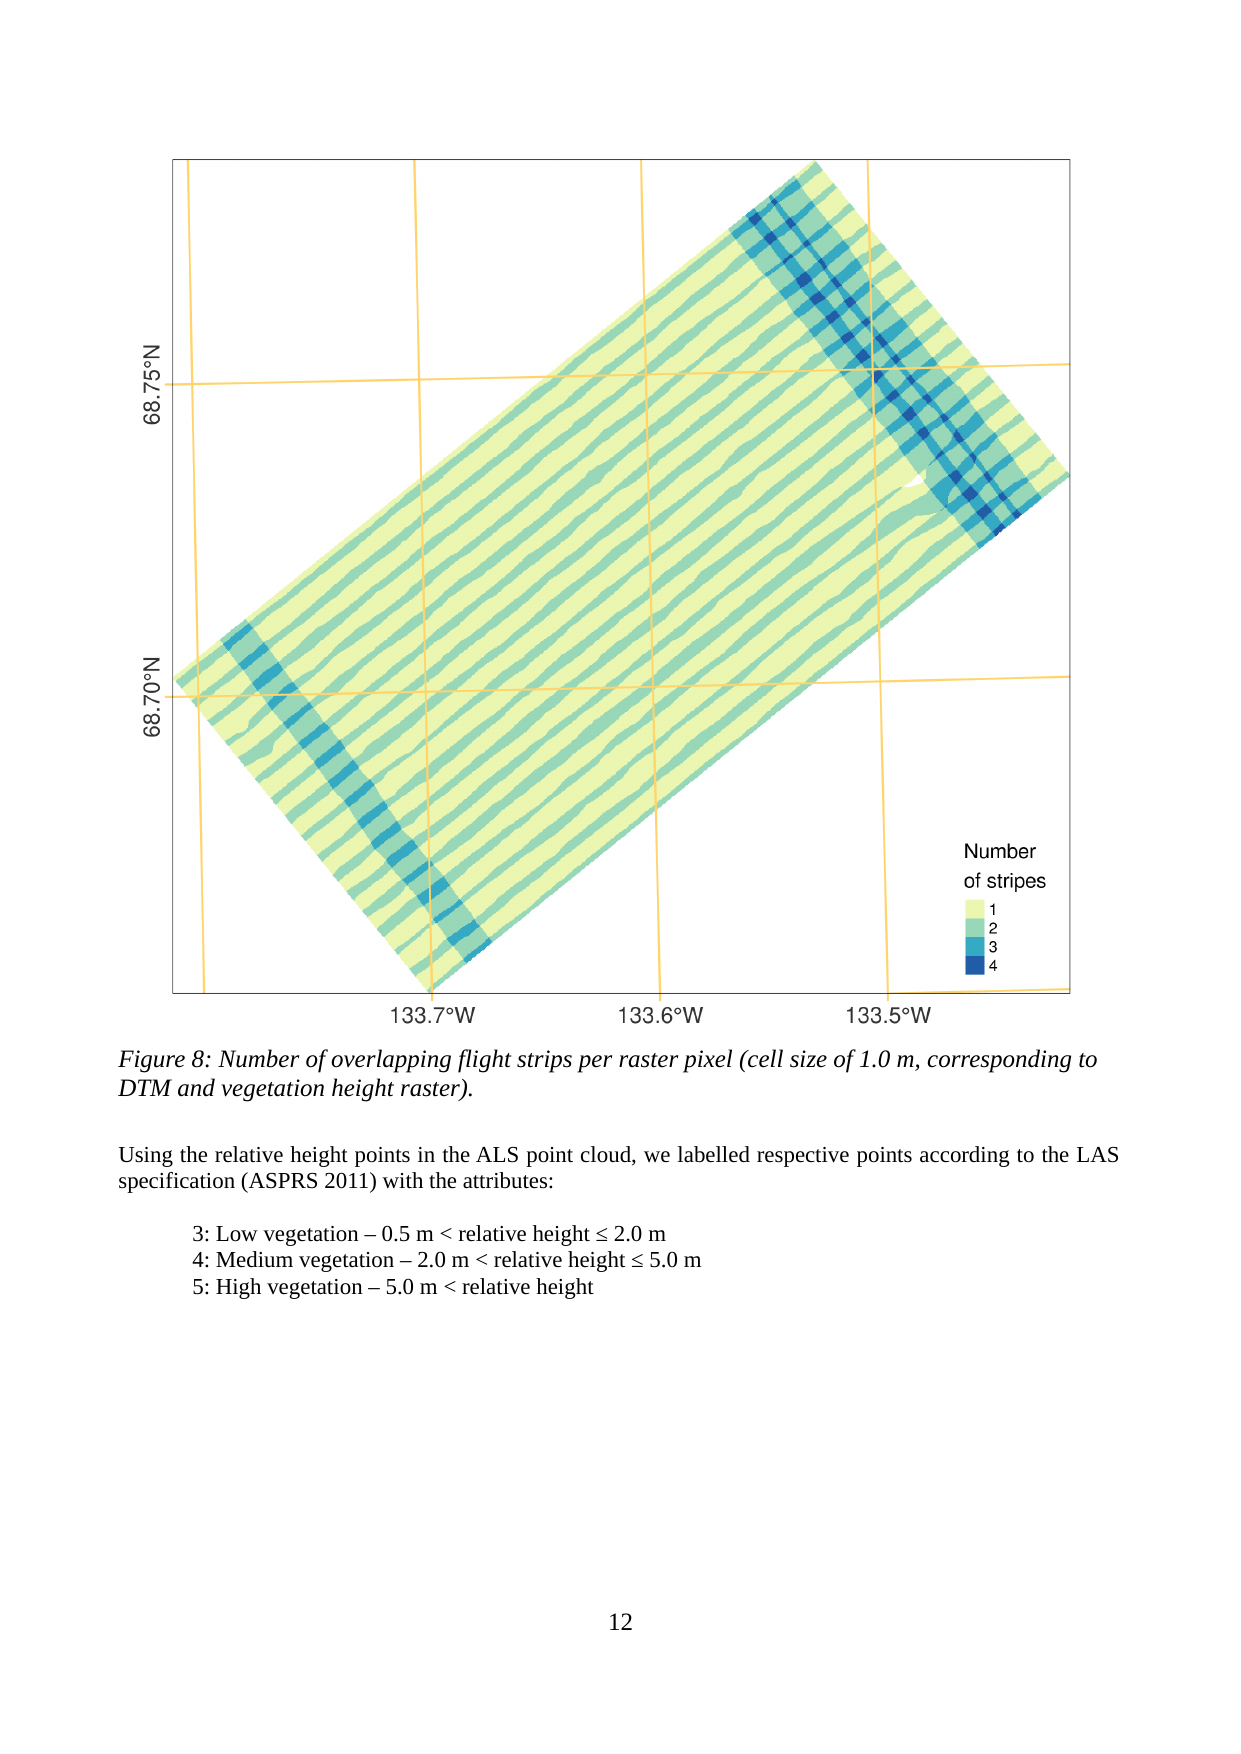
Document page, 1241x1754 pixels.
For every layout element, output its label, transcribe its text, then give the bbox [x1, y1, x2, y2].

text Using the relative height points in the ALS point cloud, we labelled respective points according to the LAS specification (ASPRS 2011) with the attributes: [118, 1141, 1122, 1194]
text Figure 8: Number of overlapping flight strips per raster pixel (cell size of 1.0 m, corresponding to DTM and vegetation height raster). [118, 118, 1122, 1102]
text 5: High vegetation – 5.0 m < relative height [118, 1273, 1122, 1299]
picture [118, 141, 1091, 1045]
text 3: Low vegetation – 0.5 m < relative height ≤ 2.0 m [118, 1220, 1122, 1246]
text 4: Medium vegetation – 2.0 m < relative height ≤ 5.0 m [118, 1246, 1122, 1273]
